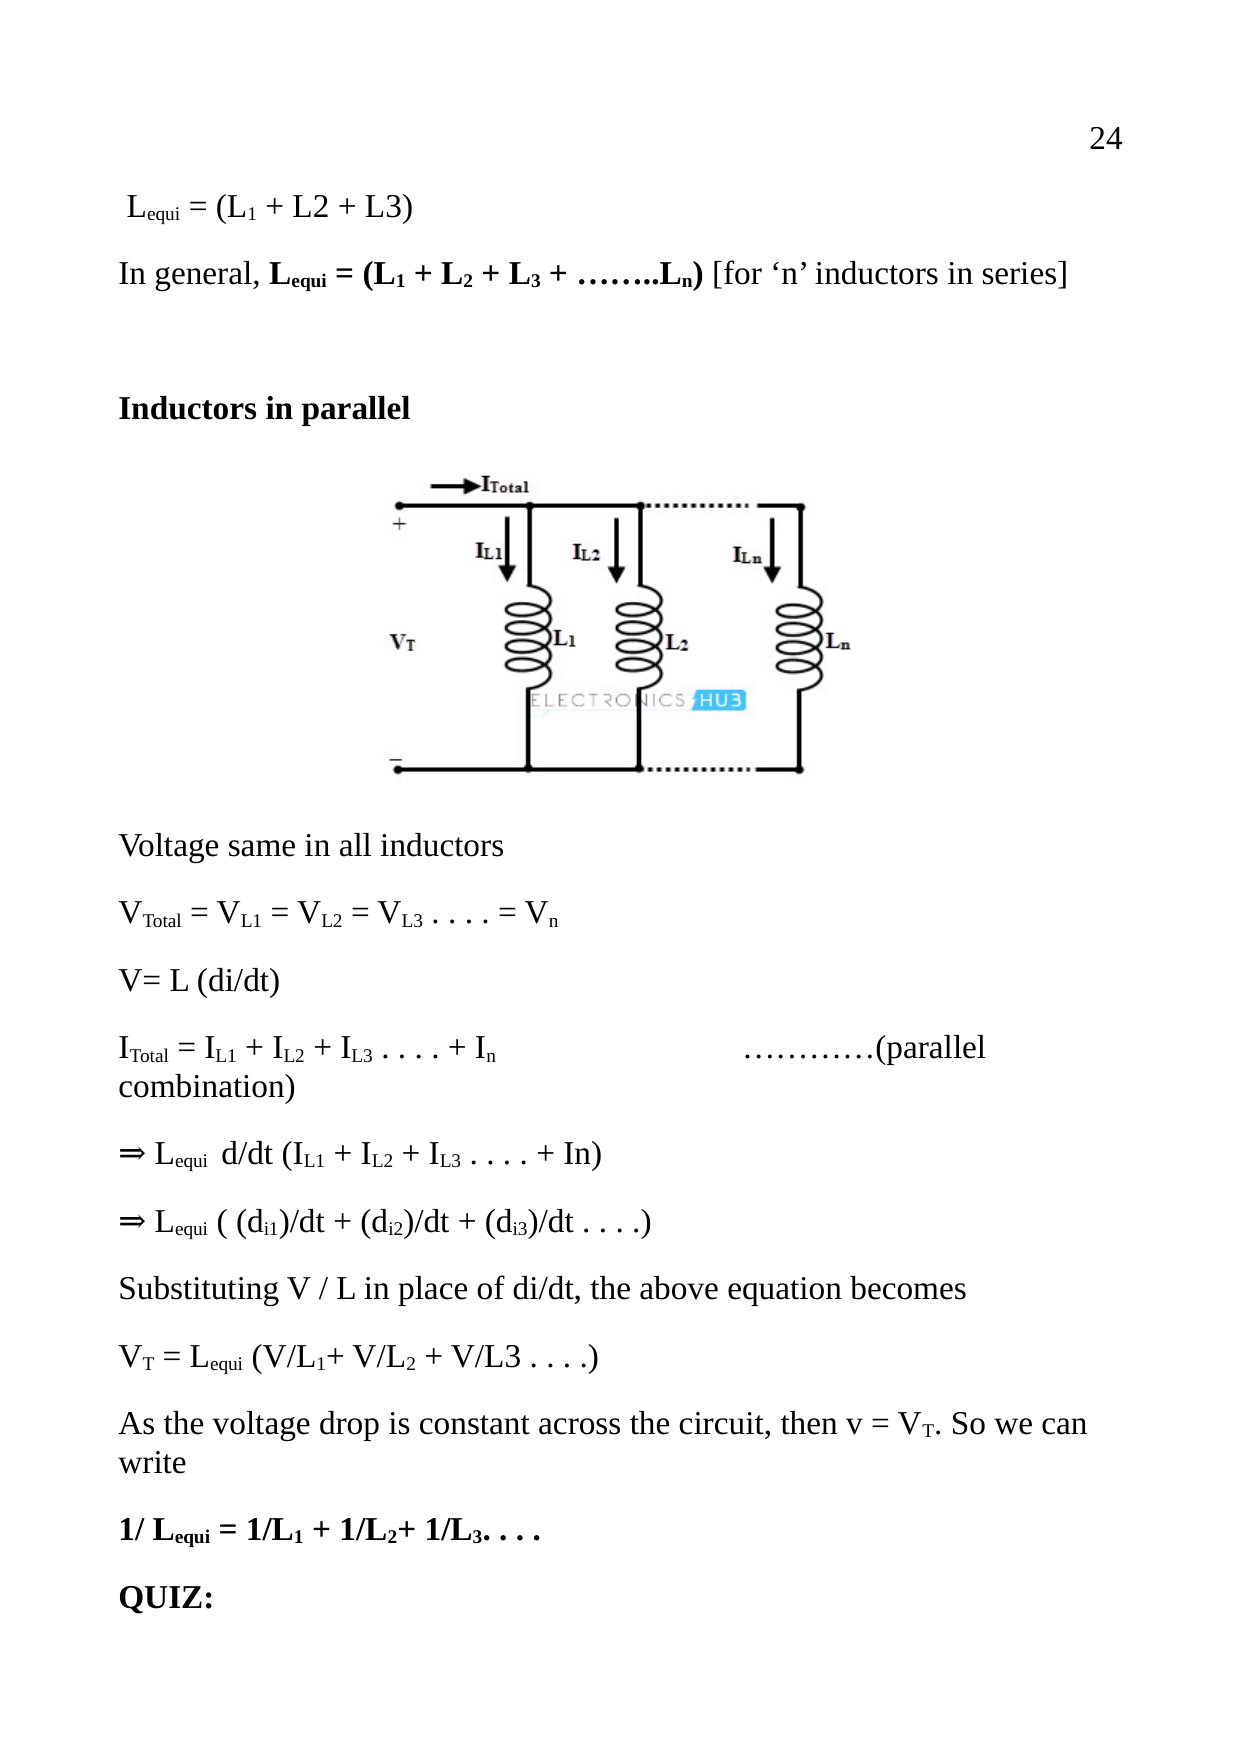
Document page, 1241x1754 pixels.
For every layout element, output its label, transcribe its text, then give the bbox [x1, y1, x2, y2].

text ⇒ Lequi ( (di1)/dt + (di2)/dt + (di3)/dt . . . .) [118, 1201, 1122, 1239]
text VTotal = VL1 = VL2 = VL3 . . . . = Vn [118, 893, 1122, 931]
text Substituting V / L in place of di/dt, the above equation becomes [118, 1268, 1122, 1307]
text VT = Lequi (V/L1+ V/L2 + V/L3 . . . .) [118, 1336, 1122, 1374]
text Voltage same in all inductors [118, 825, 1122, 863]
text In general, Lequi = (L1 + L2 + L3 + ……..Ln) [for ‘n’ inductors in series] [118, 253, 1122, 292]
text QUIZ: [118, 1577, 1122, 1615]
text V= L (di/dt) [118, 960, 1122, 998]
text ⇒ Lequi d/dt (IL1 + IL2 + IL3 . . . . + In) [118, 1133, 1122, 1172]
picture [360, 451, 881, 801]
text 1/ Lequi = 1/L1 + 1/L2+ 1/L3. . . . [118, 1509, 1122, 1548]
text Lequi = (L1 + L2 + L3) [118, 186, 1122, 224]
text ITotal = IL1 + IL2 + IL3 . . . . + In …………(parallel combination) [118, 1028, 1122, 1104]
text As the voltage drop is constant across the circuit, then v = VT. So we can write [118, 1403, 1122, 1480]
text Inductors in parallel [118, 388, 1122, 427]
